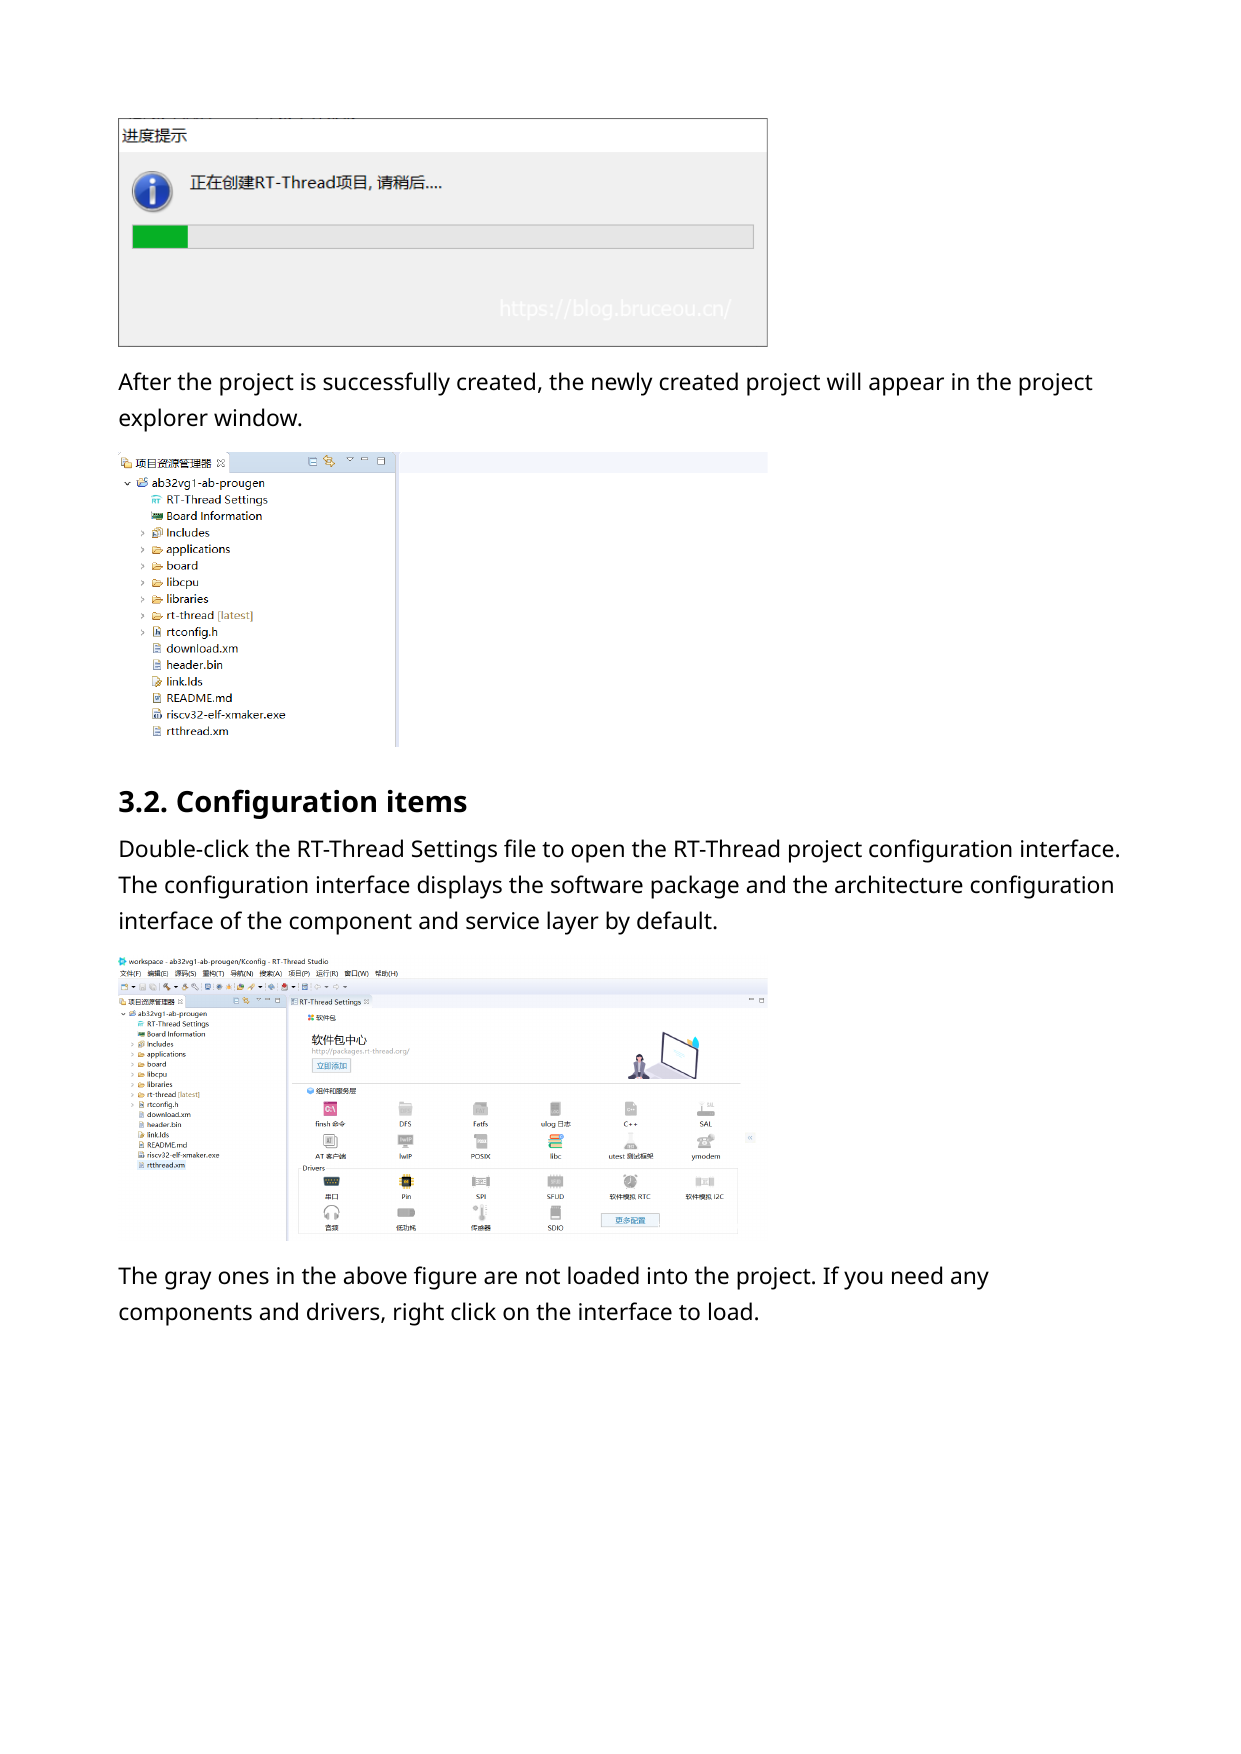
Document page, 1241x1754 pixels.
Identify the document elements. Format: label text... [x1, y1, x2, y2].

text Double-click the RT-Thread Settings file to open the RT-Thread project configuration interface. The configuration interface displays the software package and the architecture configuration interface of the component and service layer by default. [118, 833, 1122, 936]
picture [118, 118, 768, 347]
picture [118, 955, 768, 1241]
text After the project is successfully created, the newly created project will appear in the project explorer window. [118, 366, 1122, 433]
subtitle 3.2. Configuration items [118, 781, 1122, 821]
text The gray ones in the above figure are not loaded into the project. If you need any components and drivers, right click on the interface to load. [118, 1260, 1122, 1327]
picture [118, 452, 768, 747]
